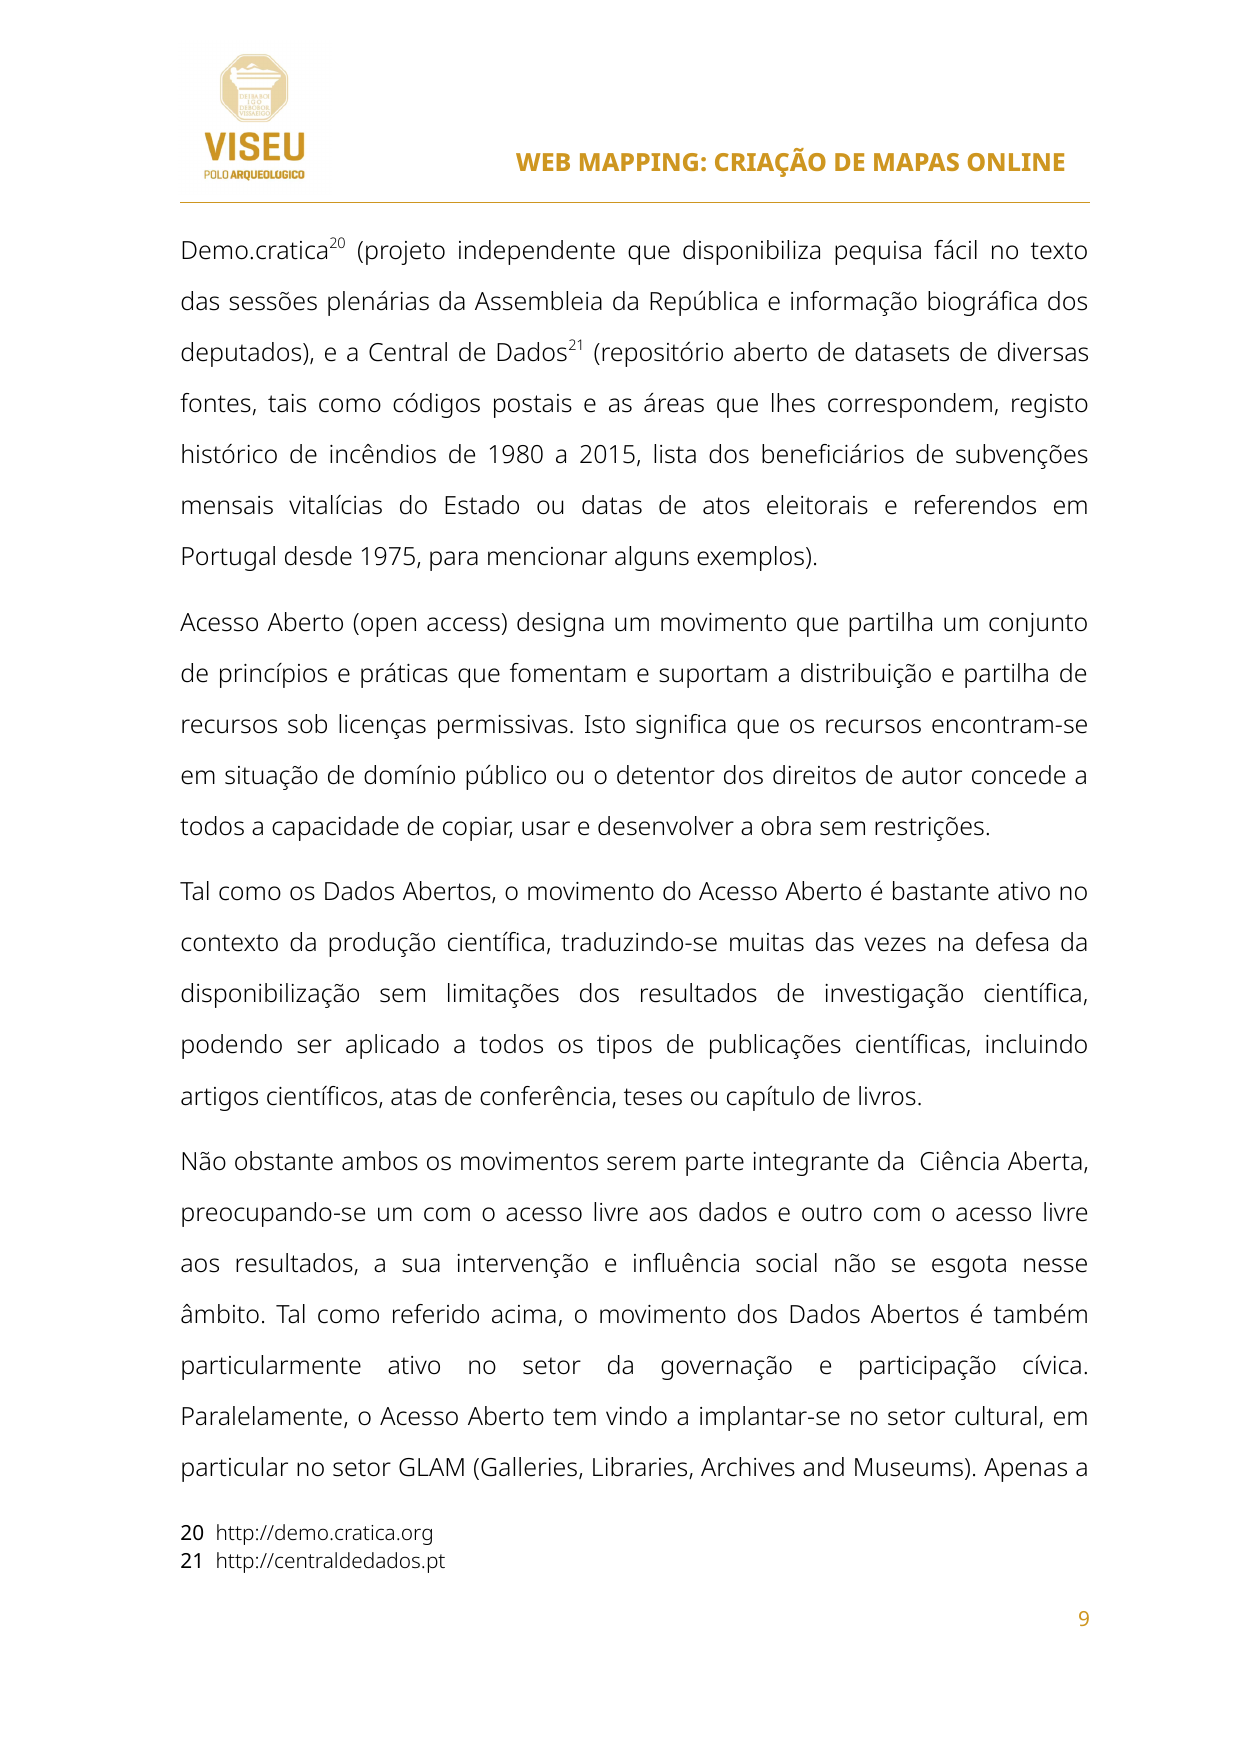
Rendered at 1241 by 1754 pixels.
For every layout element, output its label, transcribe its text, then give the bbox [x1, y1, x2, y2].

text http://centraldedados.pt [180, 1547, 1090, 1575]
text http://demo.cratica.org [180, 1518, 1090, 1547]
text O movimento dos Dados Abertos (open data) defende a ideia de que certos dados devem poder ser livremente utilizados, reutilizados e redistribuídos para qualquer fim. O movimento é bastante ativo no contexto da produção científica mas tem vindo a implantar-se noutros domínios, com iniciativas de particular interesse no setor cultural ou relacionadas com participação cívica e governo aberto (open government). A título de exemplo, e apenas no panorama nacional, refira-se os projetos Repositório de Dados Aberto em Portugal, Demo.cratica (projeto independente que disponibiliza pequisa fácil no texto das sessões plenárias da Assembleia da República e informação biográfica dos deputados), e a Central de Dados (repositório aberto de datasets de diversas fontes, tais como códigos postais e as áreas que lhes correspondem, registo histórico de incêndios de 1980 a 2015, lista dos beneficiários de subvenções mensais vitalícias do Estado ou datas de atos eleitorais e referendos em Portugal desde 1975, para mencionar alguns exemplos). [180, 232, 1090, 573]
text Tal como os Dados Abertos, o movimento do Acesso Aberto é bastante ativo no contexto da produção científica, traduzindo-se muitas das vezes na defesa da disponibilização sem limitações dos resultados de investigação científica, podendo ser aplicado a todos os tipos de publicações científicas, incluindo artigos científicos, atas de conferência, teses ou capítulo de livros. [180, 874, 1090, 1112]
text Não obstante ambos os movimentos serem parte integrante da Ciência Aberta, preocupando-se um com o acesso livre aos dados e outro com o acesso livre aos resultados, a sua intervenção e influência social não se esgota nesse âmbito. Tal como referido acima, o movimento dos Dados Abertos é também particularmente ativo no setor da governação e participação cívica. Paralelamente, o Acesso Aberto tem vindo a implantar-se no setor cultural, em particular no setor GLAM (Galleries, Libraries, Archives and Museums). Apenas a [180, 1144, 1090, 1484]
text Acesso Aberto (open access) designa um movimento que partilha um conjunto de princípios e práticas que fomentam e suportam a distribuição e partilha de recursos sob licenças permissivas. Isto significa que os recursos encontram-se em situação de domínio público ou o detentor dos direitos de autor concede a todos a capacidade de copiar, usar e desenvolver a obra sem restrições. [180, 604, 1090, 842]
